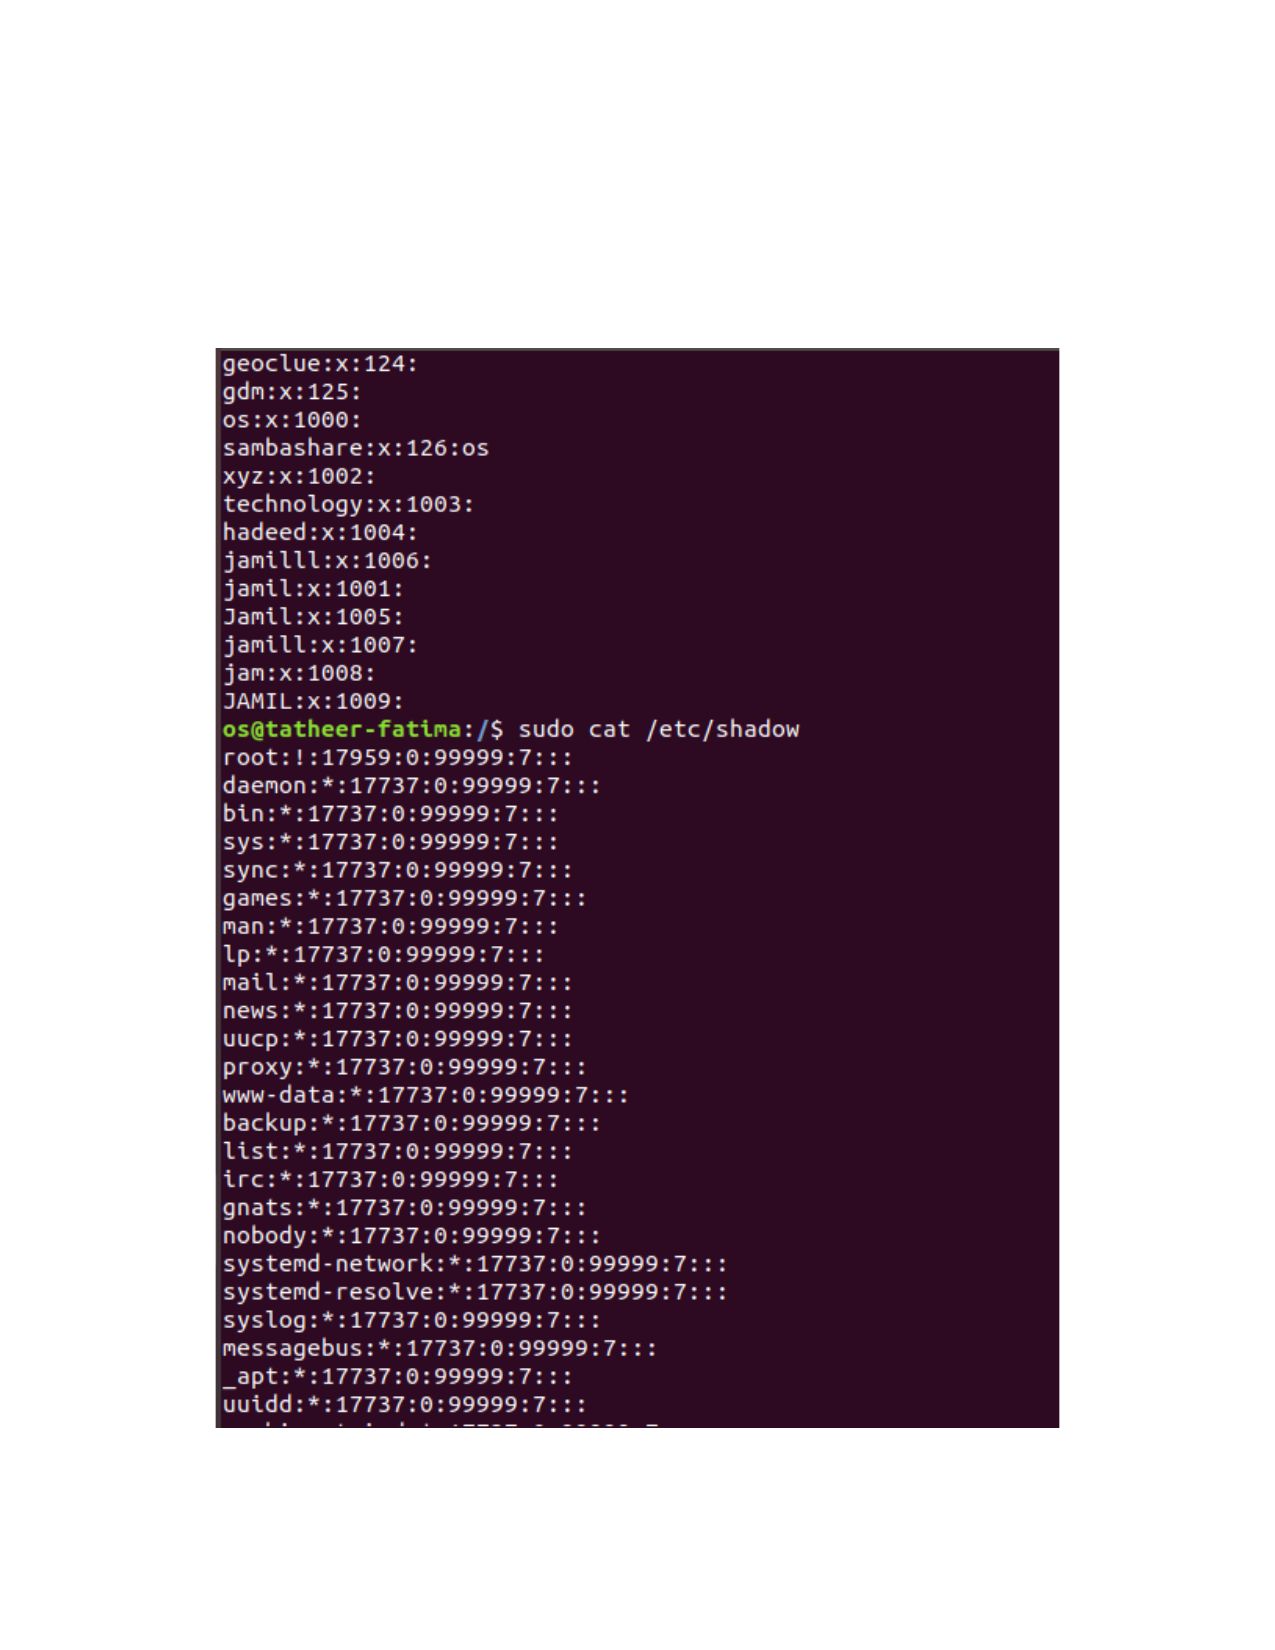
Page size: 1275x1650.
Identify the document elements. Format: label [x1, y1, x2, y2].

picture [215, 348, 1060, 1428]
